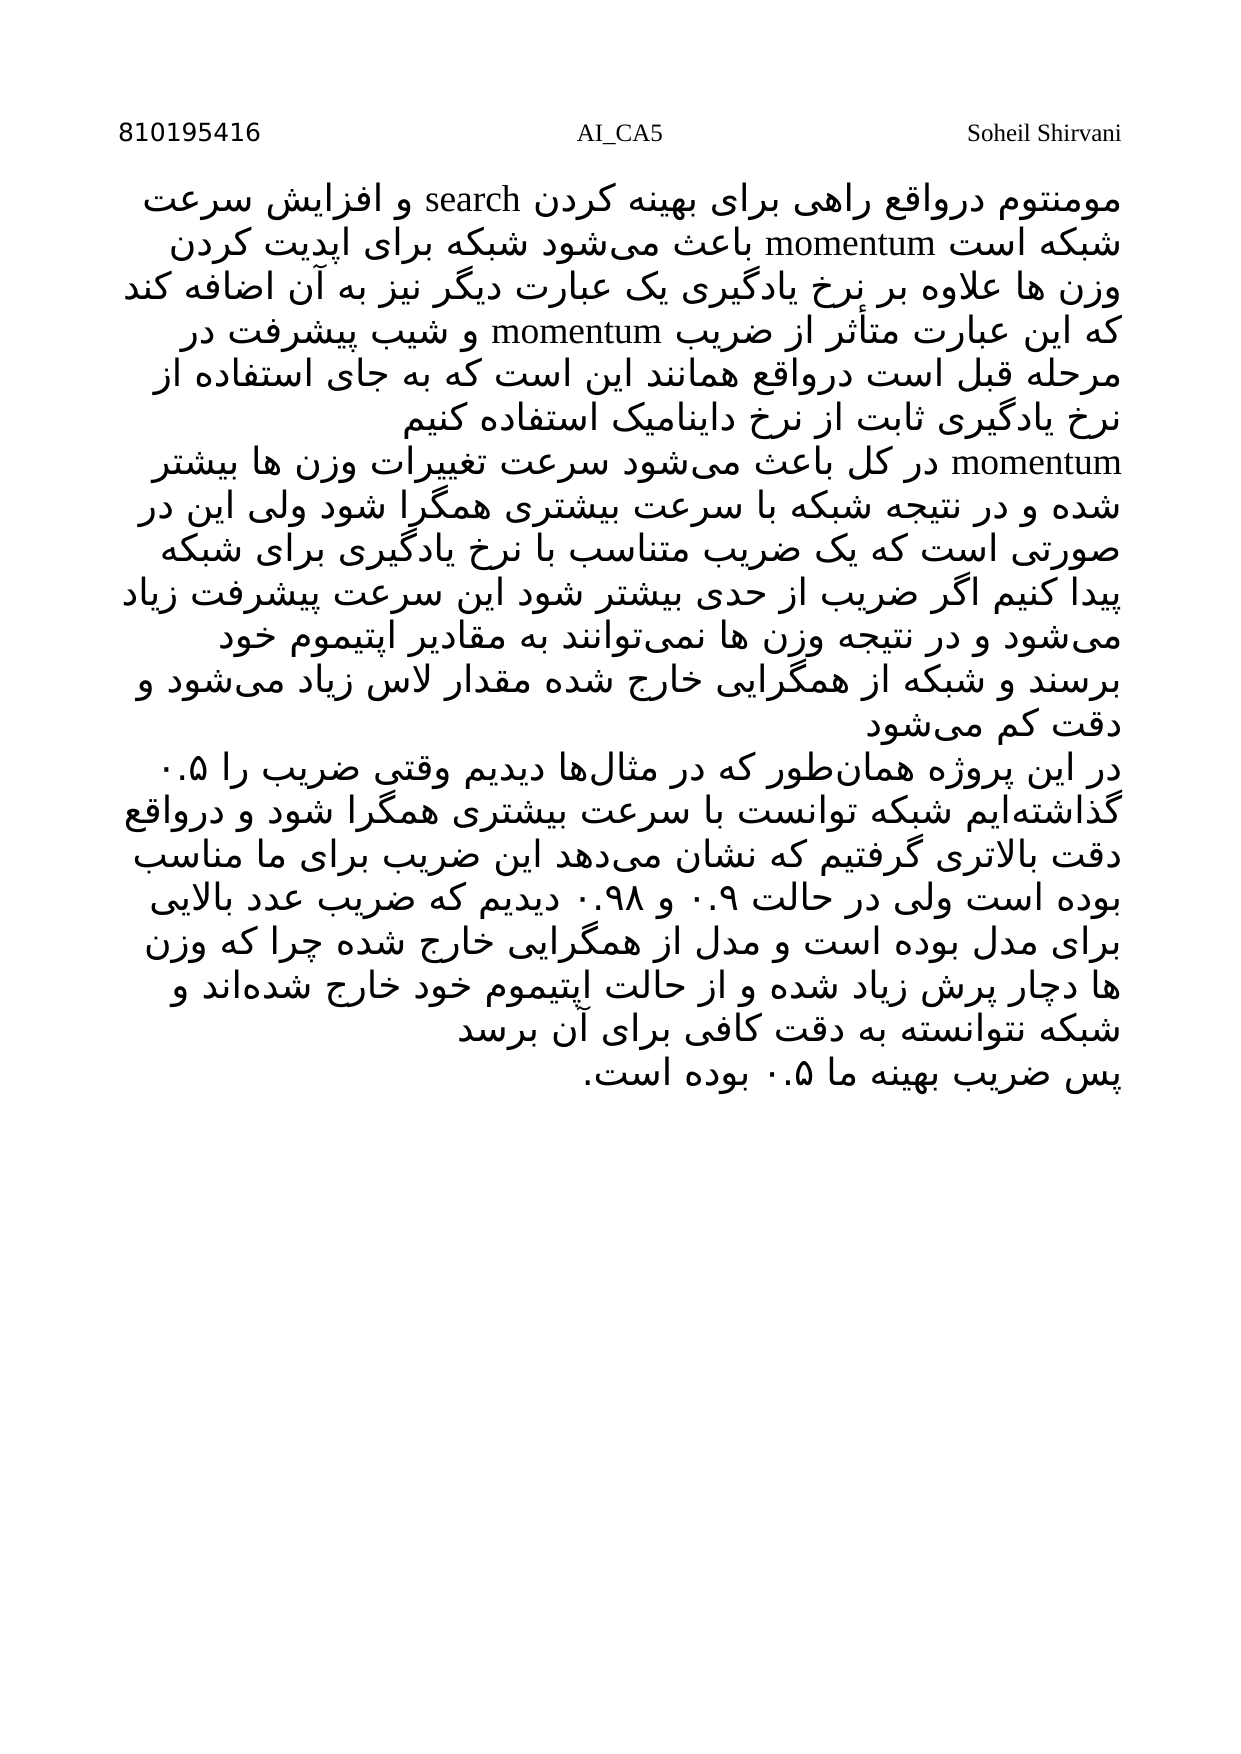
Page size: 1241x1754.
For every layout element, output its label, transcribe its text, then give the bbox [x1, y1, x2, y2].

text مومنتوم در‌واقع راهی برای بهینه کردن search و افزایش سرعت شبکه است momentum باعث می‌شود شبکه برای اپدیت کردن وزن ها علاوه بر نرخ یادگیری یک عبارت دیگر نیز به آن اضافه کند که این عبارت متأثر از ضریب momentum و شیب پیشرفت در مرحله قبل است در‌واقع همانند این است که به جای استفاده از نرخ یادگیری ثابت از نرخ داینامیک استفاده کنیم [118, 177, 1122, 439]
text در این پروژه همان‌طور که در مثال‌ها دیدیم وقتی ضریب را ۰.۵ گذاشته‌ایم شبکه توانست با سرعت بیشتری همگرا شود و در‌واقع دقت بالاتری گرفتیم که نشان می‌دهد این ضریب برای ما مناسب بوده است ولی در حالت ۰.۹ و ۰.۹۸ دیدیم که ضریب عدد بالایی برای مدل بوده است و مدل از همگرایی خارج شده چرا که وزن ها دچار پرش زیاد شده و از حالت اپتیموم خود خارج شده‌اند و شبکه نتوانسته به دقت کافی برای آن برسد [118, 745, 1122, 1051]
text پس ضریب بهینه ما ۰.۵ بوده است. [118, 1051, 1122, 1094]
text momentum در کل باعث می‌شود سرعت تغییرات وزن ها بیشتر شده و در نتیجه شبکه با سرعت بیشتری همگرا شود ولی این در صورتی است که یک ضریب متناسب با نرخ یادگیری برای شبکه پیدا کنیم اگر ضریب از حدی بیشتر شود این سرعت پیشرفت زیاد می‌شود و در نتیجه وزن ها نمی‌توانند به مقادیر اپتیموم خود برسند و شبکه از همگرایی خارج شده مقدار لاس زیاد می‌شود و دقت کم می‌شود [118, 439, 1122, 745]
